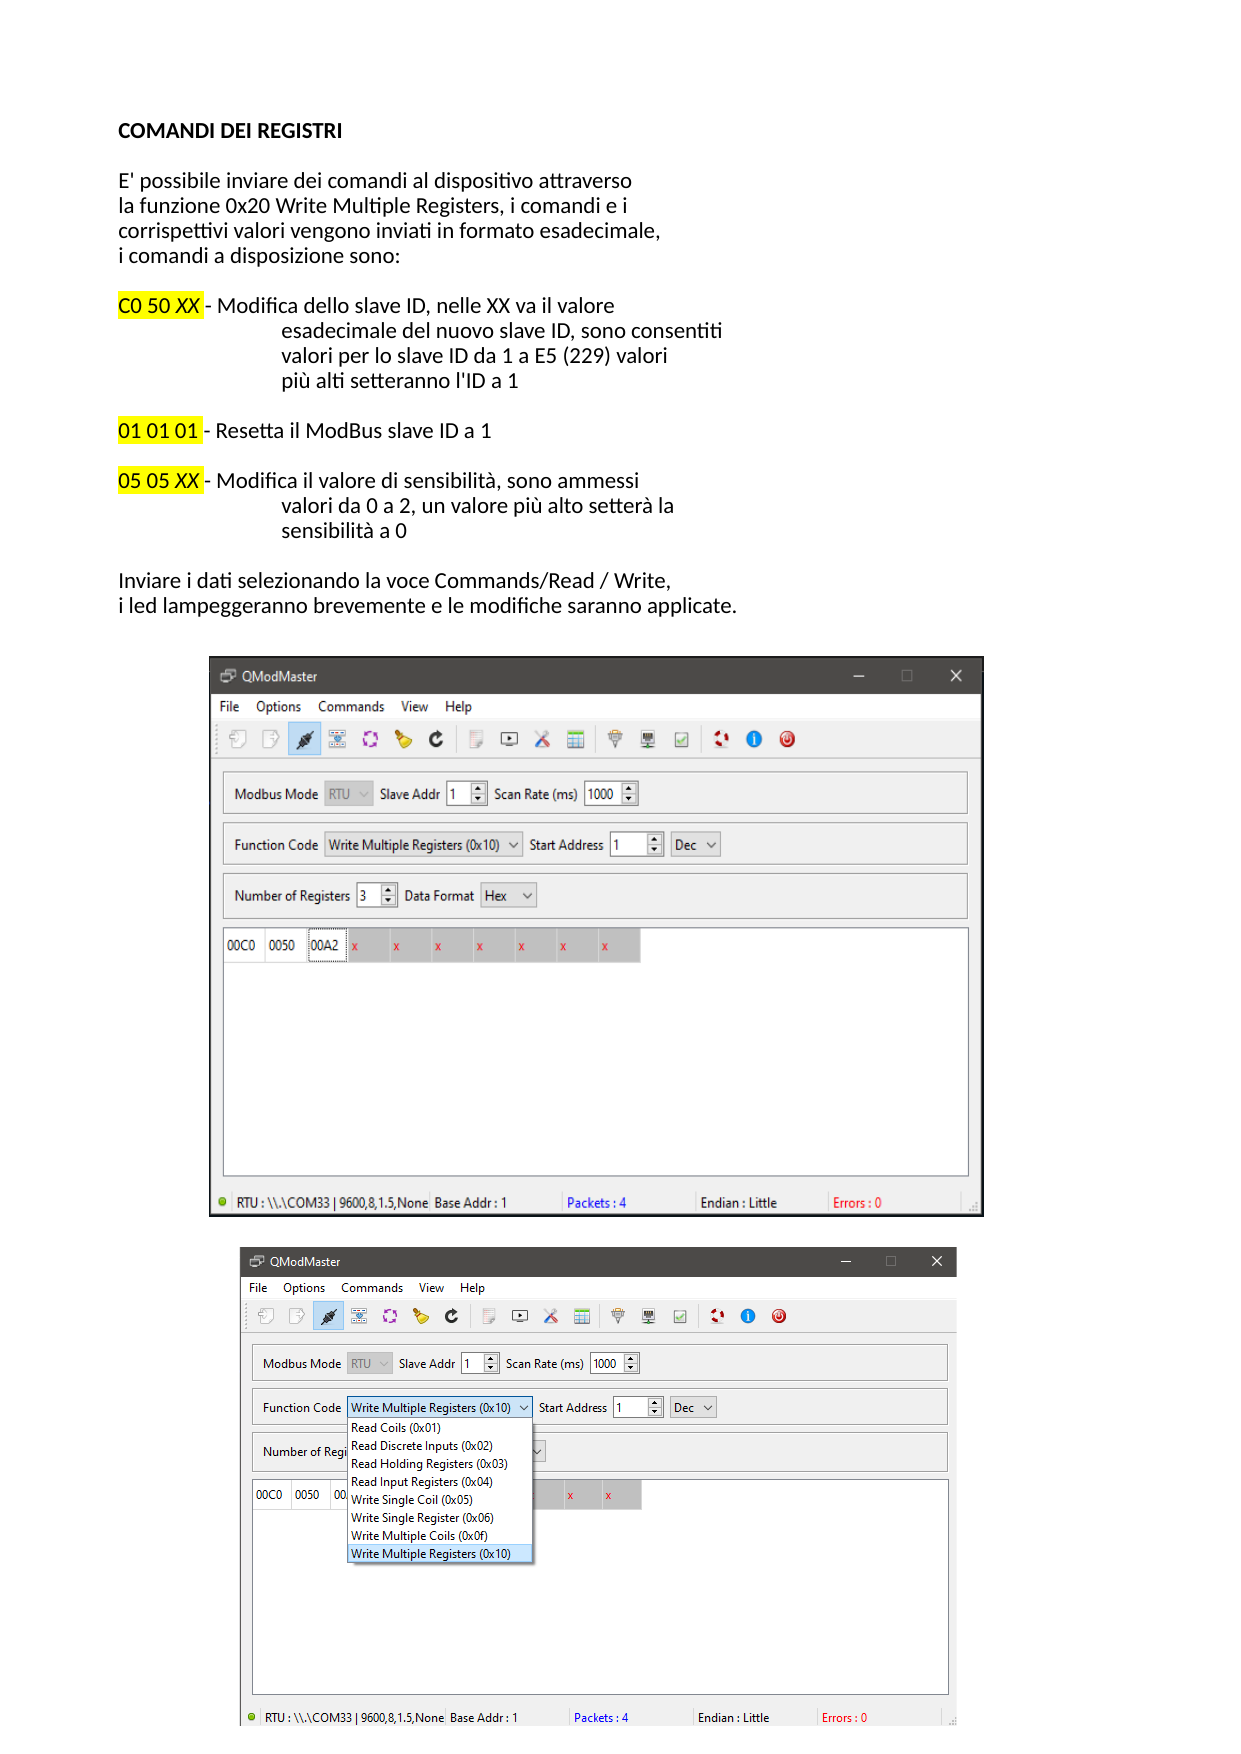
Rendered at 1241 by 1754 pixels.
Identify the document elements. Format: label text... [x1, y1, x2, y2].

text valori da 0 a 2, un valore più alto setterà la [118, 493, 1122, 518]
text esadecimale del nuovo slave ID, sono consentiti [118, 318, 1122, 343]
text COMANDI DEI REGISTRI [118, 118, 1122, 143]
text corrispettivi valori vengono inviati in formato esadecimale, [118, 218, 1122, 243]
text i led lampeggeranno brevemente e le modifiche saranno applicate. [118, 593, 1122, 618]
text sensibilità a 0 [118, 518, 1122, 543]
text la funzione 0x20 Write Multiple Registers, i comandi e i [118, 193, 1122, 218]
text 05 05 XX - Modifica il valore di sensibilità, sono ammessi [118, 468, 1122, 493]
text E' possibile inviare dei comandi al dispositivo attraverso [118, 168, 1122, 193]
text 01 01 01 - Resetta il ModBus slave ID a 1 [118, 418, 1122, 443]
text Inviare i dati selezionando la voce Commands/Read / Write, [118, 568, 1122, 593]
text più alti setteranno l'ID a 1 [118, 368, 1122, 393]
picture [209, 656, 984, 1217]
text valori per lo slave ID da 1 a E5 (229) valori [118, 343, 1122, 368]
text i comandi a disposizione sono: [118, 243, 1122, 268]
picture [239, 1247, 957, 1726]
text C0 50 XX - Modifica dello slave ID, nelle XX va il valore [118, 293, 1122, 318]
